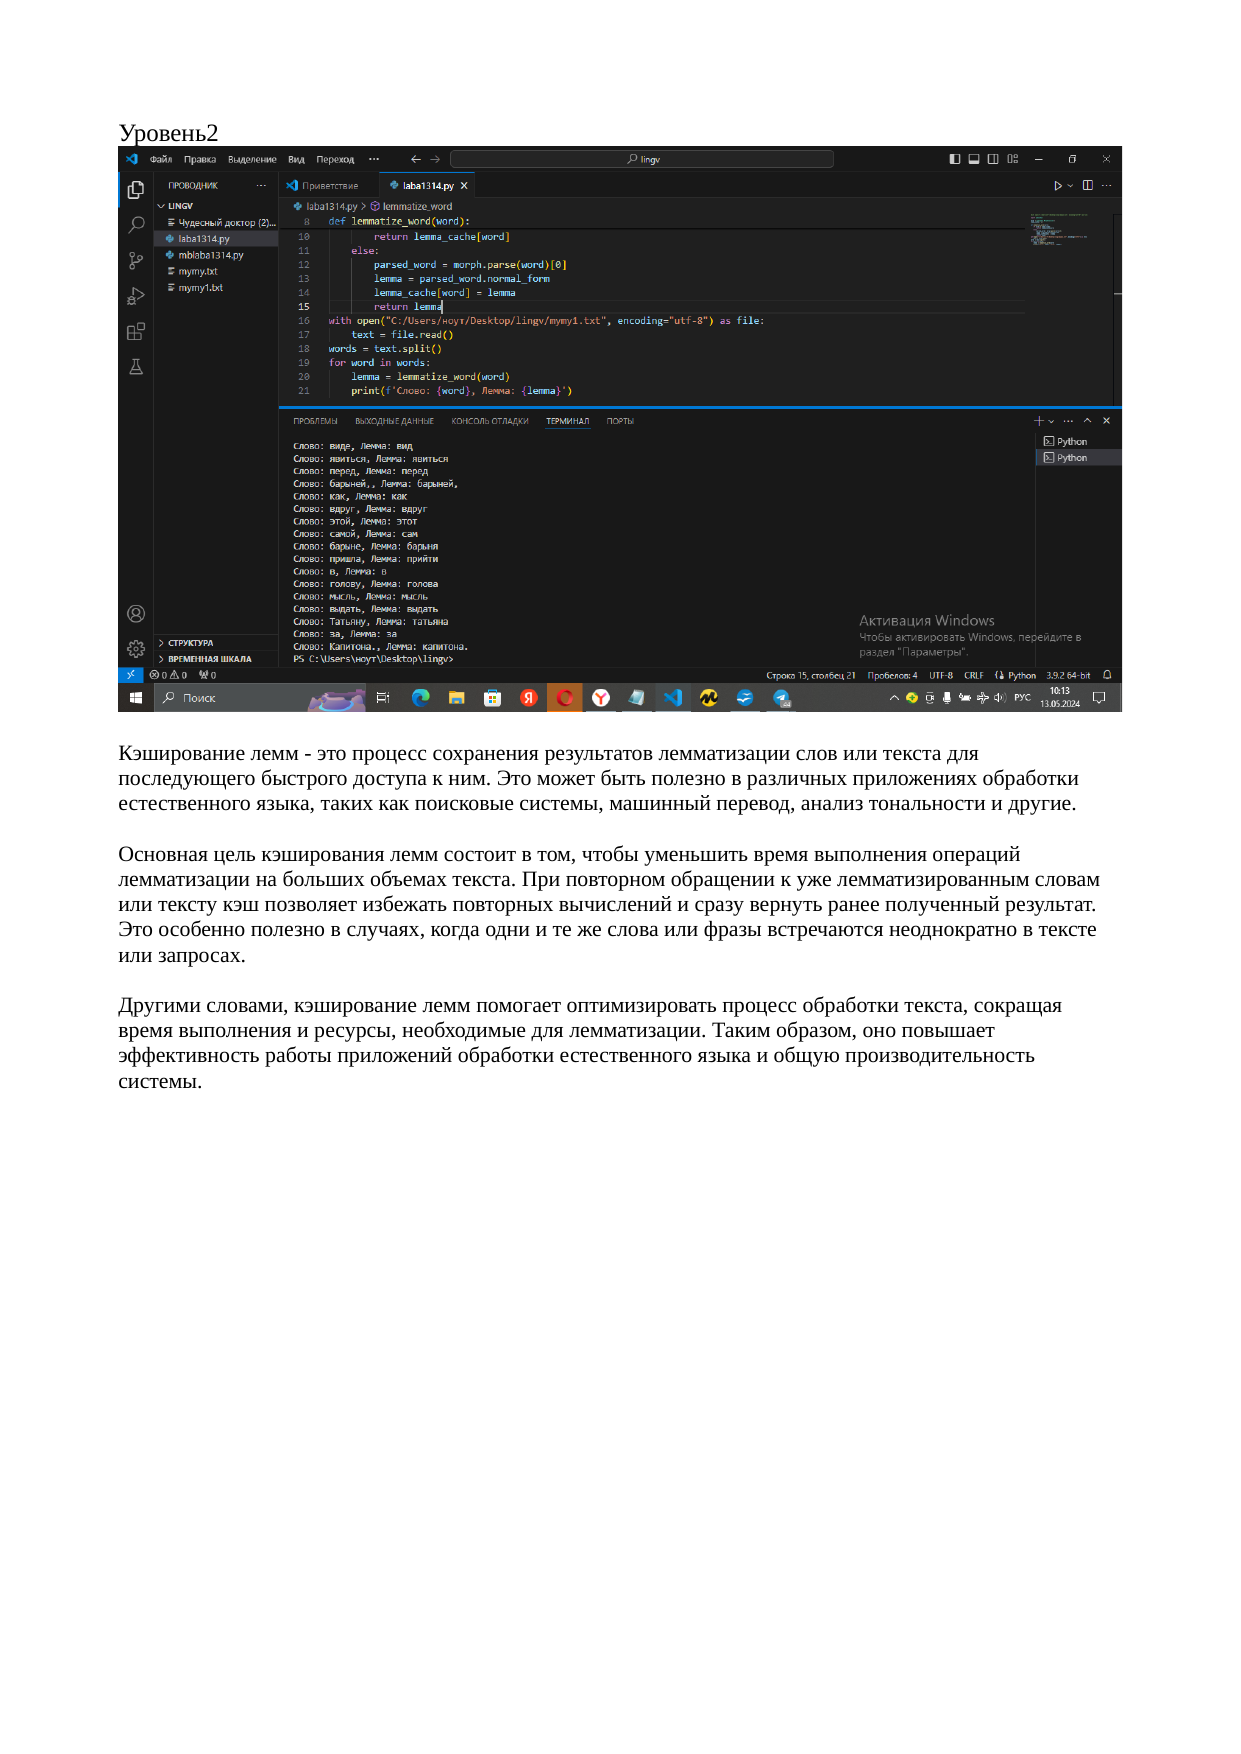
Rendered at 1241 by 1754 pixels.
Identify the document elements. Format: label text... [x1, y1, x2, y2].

text Основная цель кэширования лемм состоит в том, чтобы уменьшить время выполнения операций лемматизации на больших объемах текста. При повторном обращении к уже лемматизированным словам или тексту кэш позволяет избежать повторных вычислений и сразу вернуть ранее полученный результат. Это особенно полезно в случаях, когда одни и те же слова или фразы встречаются неоднократно в тексте или запросах. [118, 841, 1122, 967]
text Уровень2 [118, 118, 1122, 146]
picture [118, 146, 1123, 712]
text Другими словами, кэширование лемм помогает оптимизировать процесс обработки текста, сокращая время выполнения и ресурсы, необходимые для лемматизации. Таким образом, оно повышает эффективность работы приложений обработки естественного языка и общую производительность системы. [118, 992, 1122, 1093]
text Кэширование лемм - это процесс сохранения результатов лемматизации слов или текста для последующего быстрого доступа к ним. Это может быть полезно в различных приложениях обработки естественного языка, таких как поисковые системы, машинный перевод, анализ тональности и другие. [118, 740, 1122, 816]
